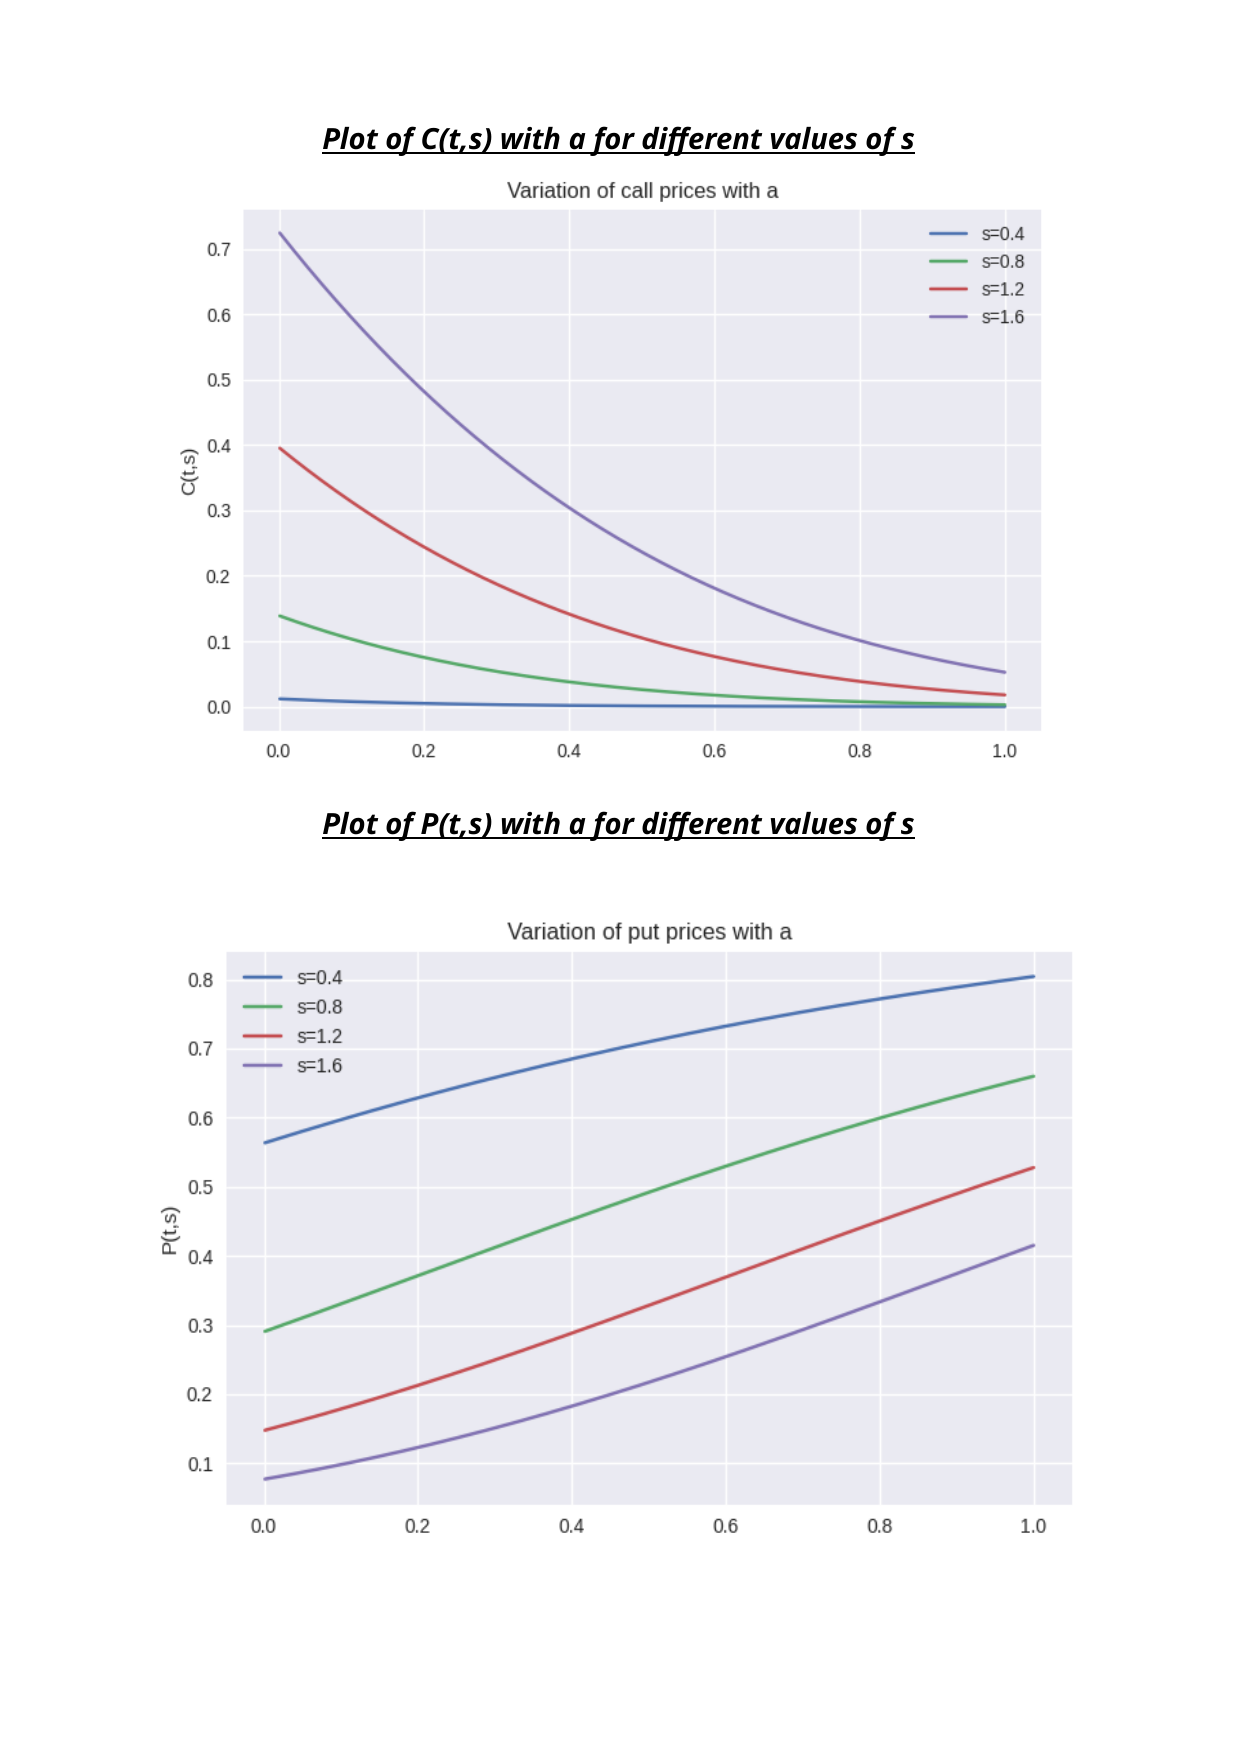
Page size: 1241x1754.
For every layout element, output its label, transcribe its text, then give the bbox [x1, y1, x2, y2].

picture [138, 913, 1090, 1540]
text Plot of P(t,s) with a for different values of s [118, 804, 1122, 843]
text Plot of C(t,s) with a for different values of s [118, 118, 1122, 158]
picture [160, 173, 1058, 764]
